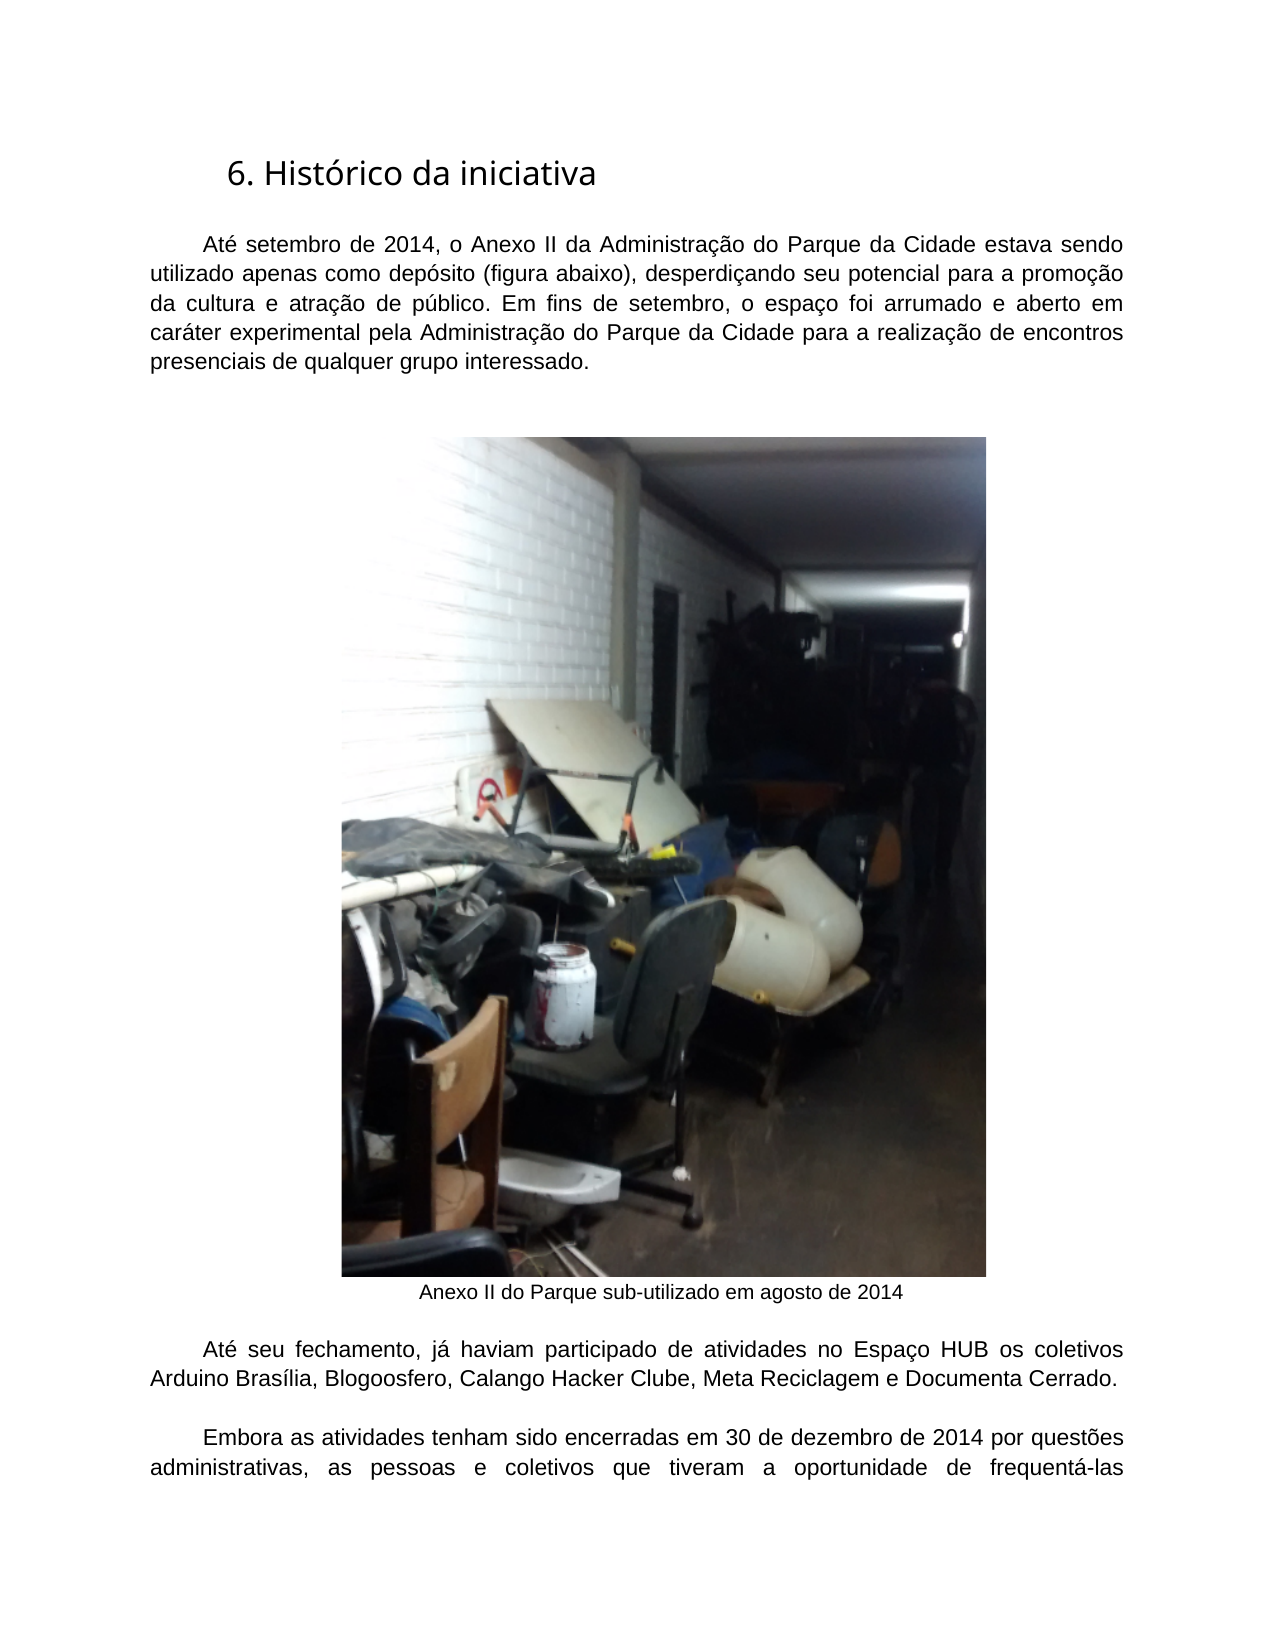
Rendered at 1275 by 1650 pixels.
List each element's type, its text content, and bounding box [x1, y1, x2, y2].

text Até setembro de 2014, o Anexo II da Administração do Parque da Cidade estava sendo utilizado apenas como depósito (figura abaixo), desperdiçando seu potencial para a promoção da cultura e atração de público. Em fins de setembro, o espaço foi arrumado e aberto em caráter experimental pela Administração do Parque da Cidade para a realização de encontros presenciais de qualquer grupo interessado. [150, 232, 1125, 375]
text Anexo II do Parque sub-utilizado em agosto de 2014 [150, 1281, 1125, 1304]
text Embora as atividades tenham sido encerradas em 30 de dezembro de 2014 por questões administrativas, as pessoas e coletivos que tiveram a oportunidade de frequentá-las [150, 1425, 1125, 1480]
subtitle 6. Histórico da iniciativa [150, 150, 1125, 195]
picture [341, 437, 987, 1277]
text Até seu fechamento, já haviam participado de atividades no Espaço HUB os coletivos Arduino Brasília, Blogoosfero, Calango Hacker Clube, Meta Reciclagem e Documenta Cerrado. [150, 1337, 1125, 1392]
